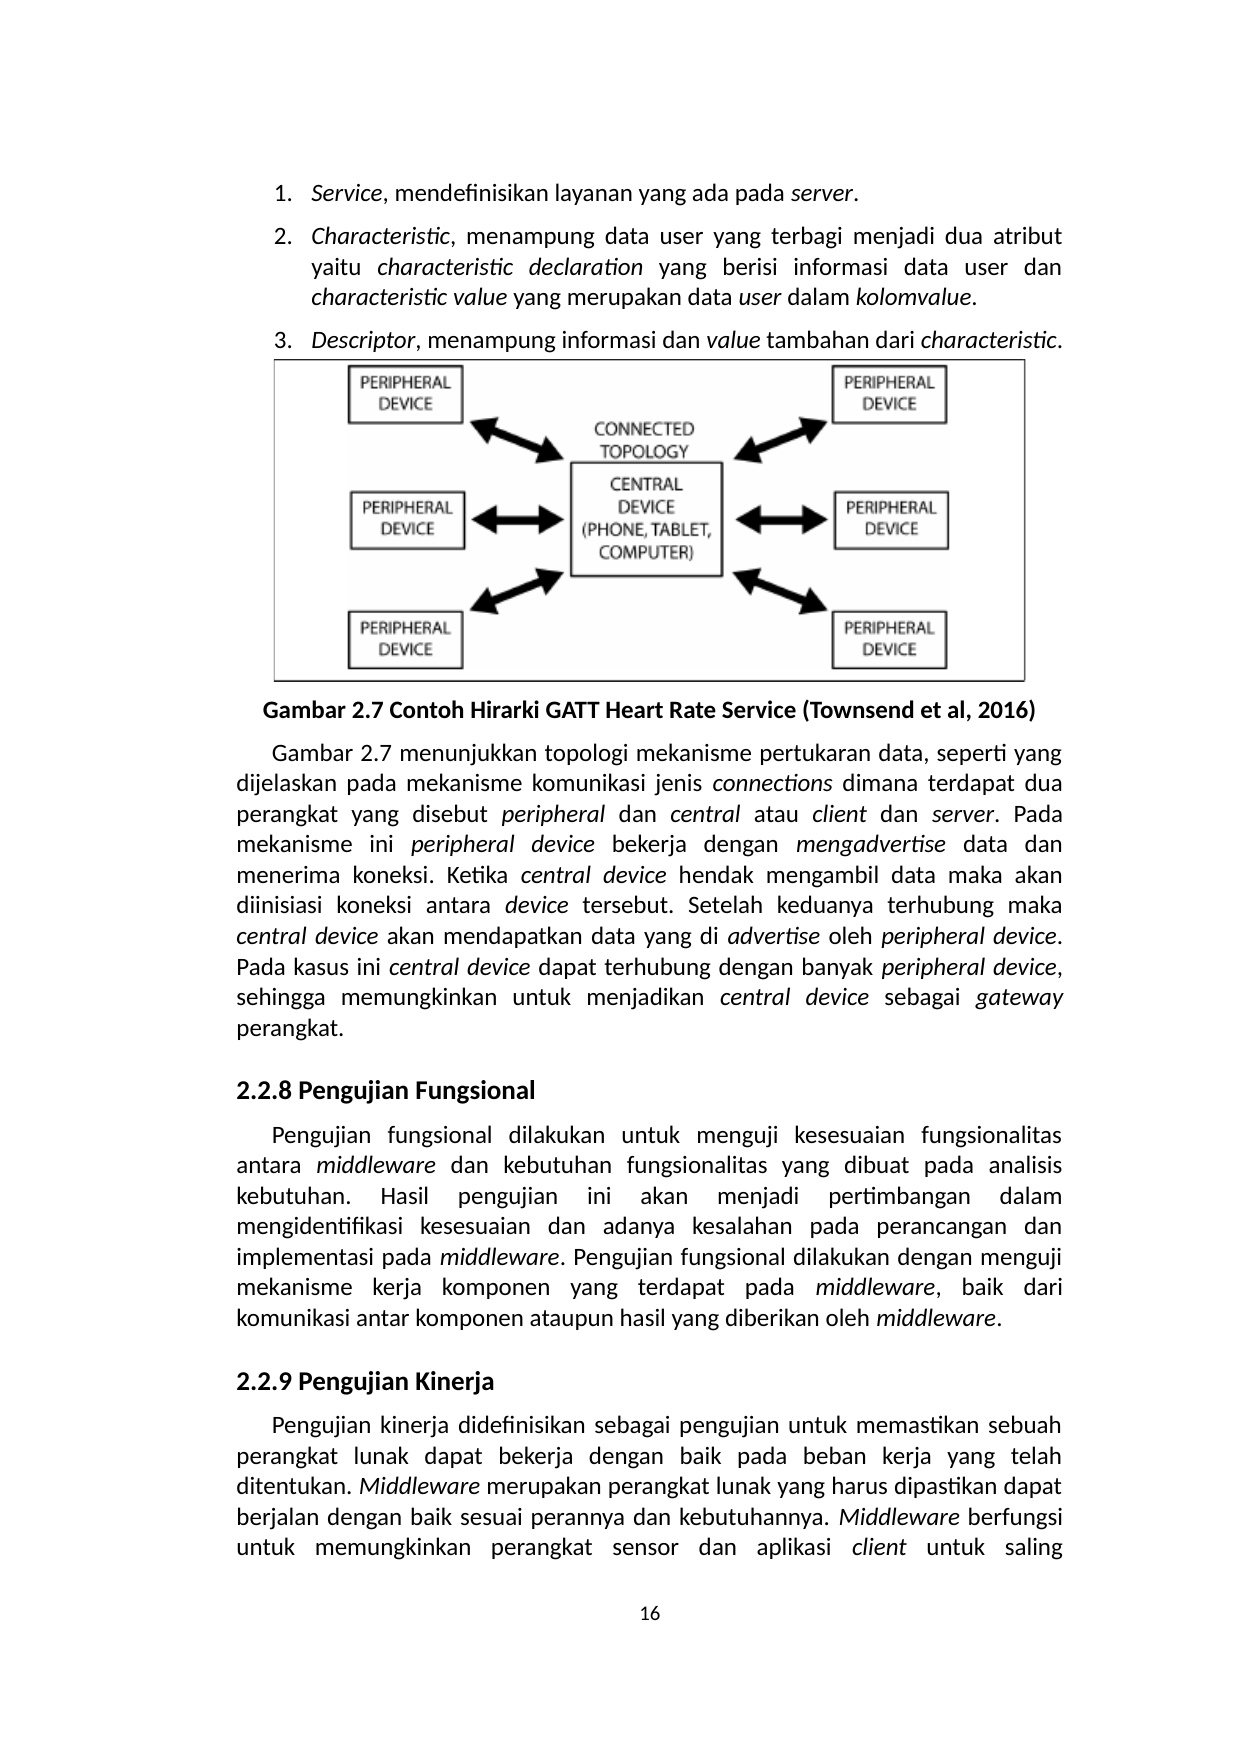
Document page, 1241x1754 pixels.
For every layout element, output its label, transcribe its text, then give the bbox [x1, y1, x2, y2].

text Pengujian fungsional dilakukan untuk menguji kesesuaian fungsionalitas antara middleware dan kebutuhan fungsionalitas yang dibuat pada analisis kebutuhan. Hasil pengujian ini akan menjadi pertimbangan dalam mengidentifikasi kesesuaian dan adanya kesalahan pada perancangan dan implementasi pada middleware. Pengujian fungsional dilakukan dengan menguji mekanisme kerja komponen yang terdapat pada middleware, baik dari komunikasi antar komponen ataupun hasil yang diberikan oleh middleware. [236, 1119, 1063, 1333]
list Descriptor, menampung informasi dan value tambahan dari characteristic. [274, 324, 1063, 355]
subtitle Pengujian Kinerja [236, 1364, 1063, 1397]
subtitle Pengujian Fungsional [236, 1073, 1063, 1106]
picture [273, 359, 1026, 682]
list Characteristic, menampung data user yang terbagi menjadi dua atribut yaitu characteristic declaration yang berisi informasi data user dan characteristic value yang merupakan data user dalam kolomvalue. [274, 220, 1063, 312]
text Pengujian kinerja didefinisikan sebagai pengujian untuk memastikan sebuah perangkat lunak dapat bekerja dengan baik pada beban kerja yang telah ditentukan. Middleware merupakan perangkat lunak yang harus dipastikan dapat berjalan dengan baik sesuai perannya dan kebutuhannya. Middleware berfungsi untuk memungkinkan perangkat sensor dan aplikasi client untuk saling [236, 1409, 1063, 1562]
text Gambar 2.7 menunjukkan topologi mekanisme pertukaran data, seperti yang dijelaskan pada mekanisme komunikasi jenis connections dimana terdapat dua perangkat yang disebut peripheral dan central atau client dan server. Pada mekanisme ini peripheral device bekerja dengan mengadvertise data dan menerima koneksi. Ketika central device hendak mengambil data maka akan diinisiasi koneksi antara device tersebut. Setelah keduanya terhubung maka central device akan mendapatkan data yang di advertise oleh peripheral device. Pada kasus ini central device dapat terhubung dengan banyak peripheral device, sehingga memungkinkan untuk menjadikan central device sebagai gateway perangkat. [236, 737, 1063, 1042]
text Gambar ‎2.7 Contoh Hirarki GATT Heart Rate Service (Townsend et al, 2016) [236, 410, 1063, 724]
list Service, mendefinisikan layanan yang ada pada server. [274, 177, 1063, 208]
